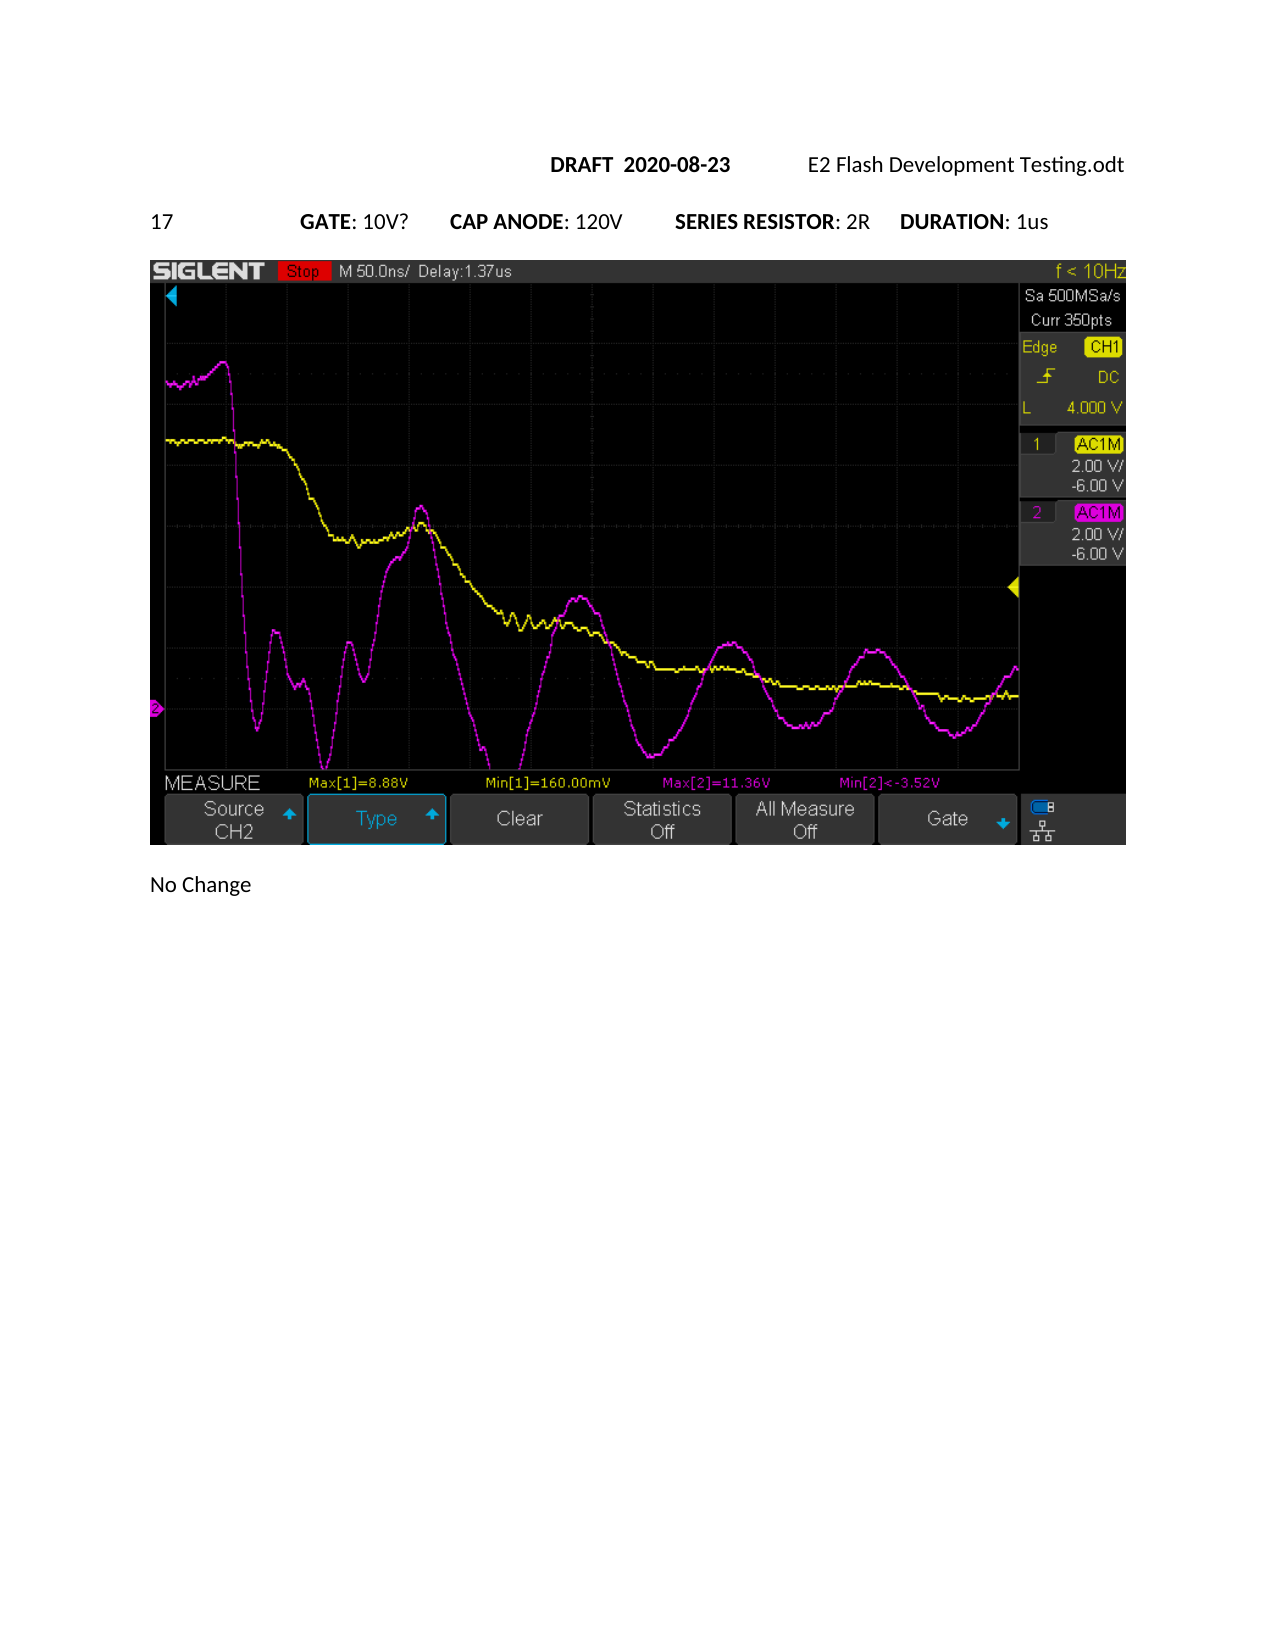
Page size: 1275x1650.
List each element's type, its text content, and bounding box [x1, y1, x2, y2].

picture [150, 260, 1126, 845]
text No Change [150, 870, 1125, 898]
text 17 GATE: 10V? CAP ANODE: 120V SERIES RESISTOR: 2R DURATION: 1us [150, 207, 1125, 236]
picture [309, 796, 444, 843]
